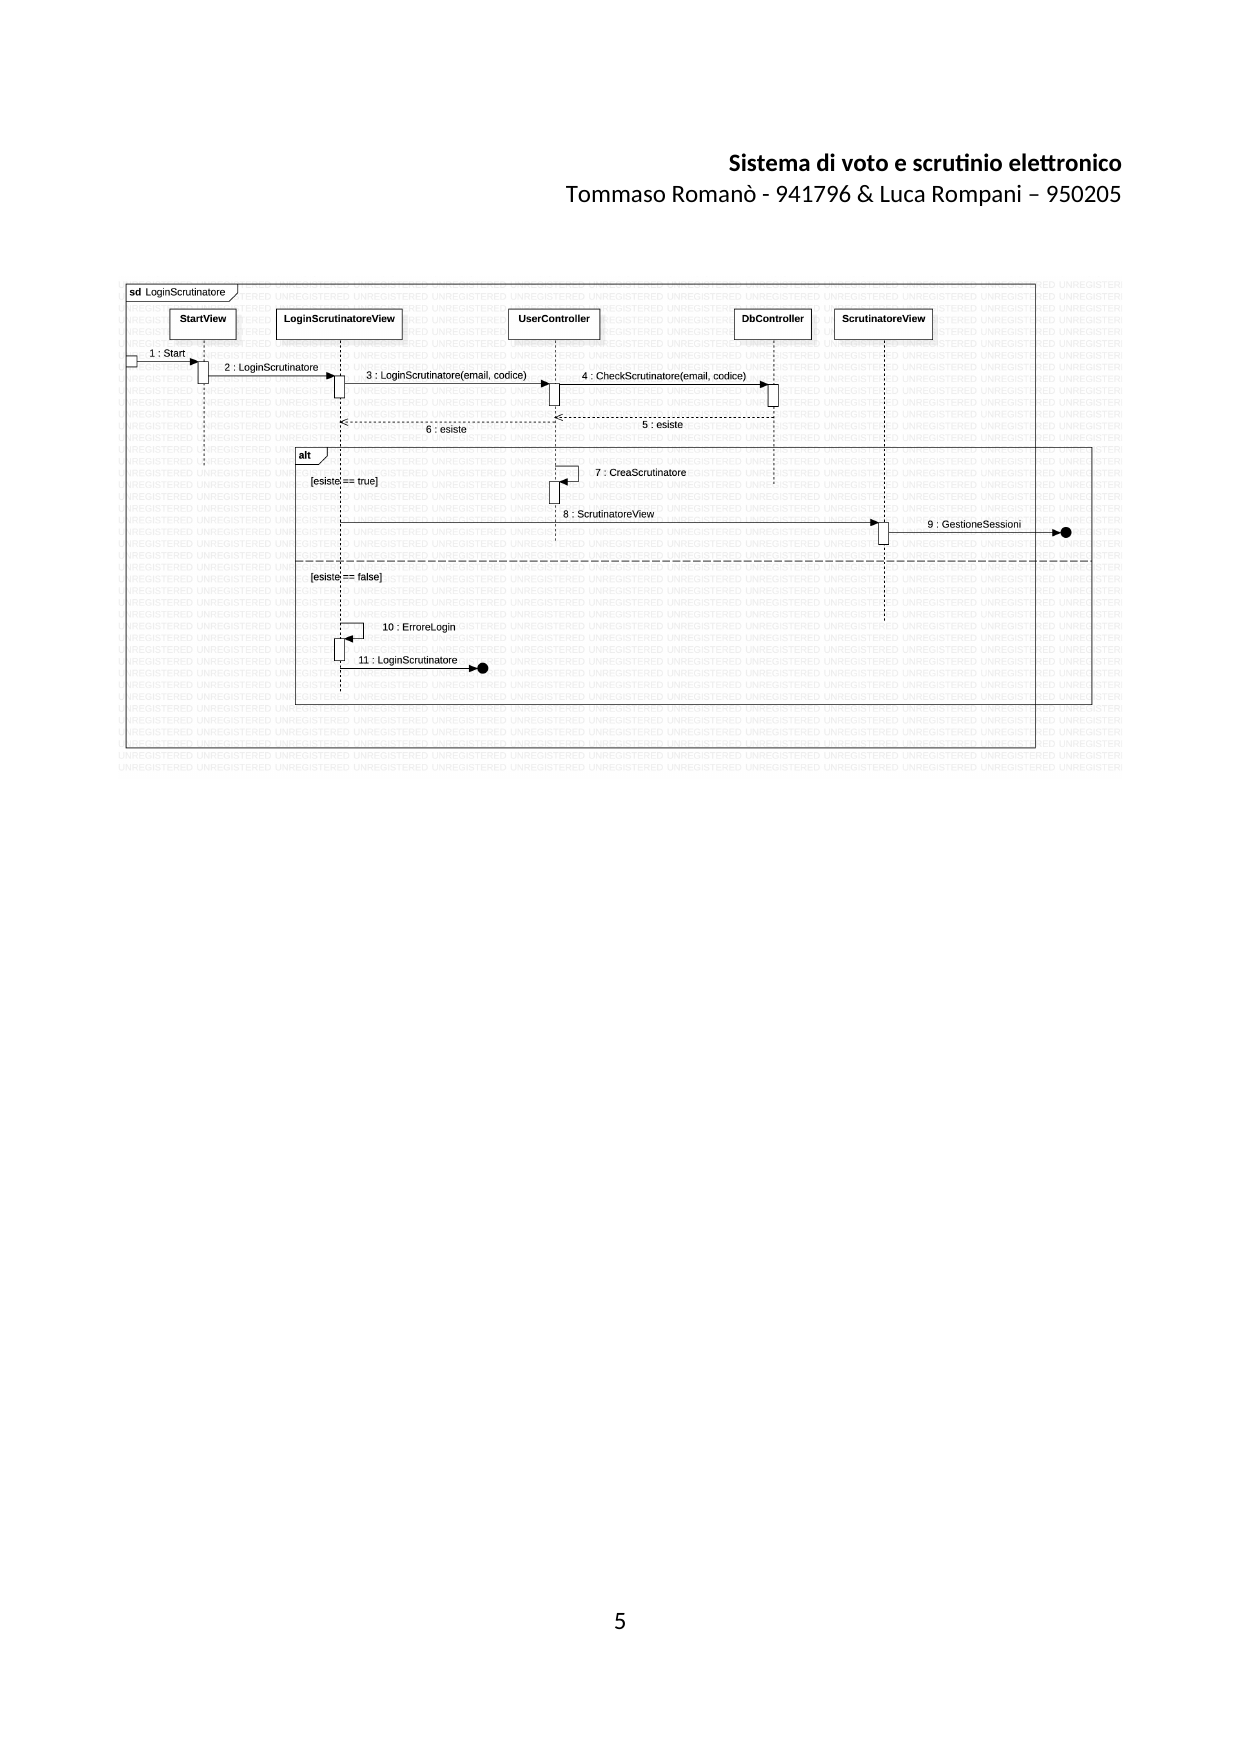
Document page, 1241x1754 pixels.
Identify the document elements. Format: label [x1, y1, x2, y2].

picture [118, 276, 1123, 779]
